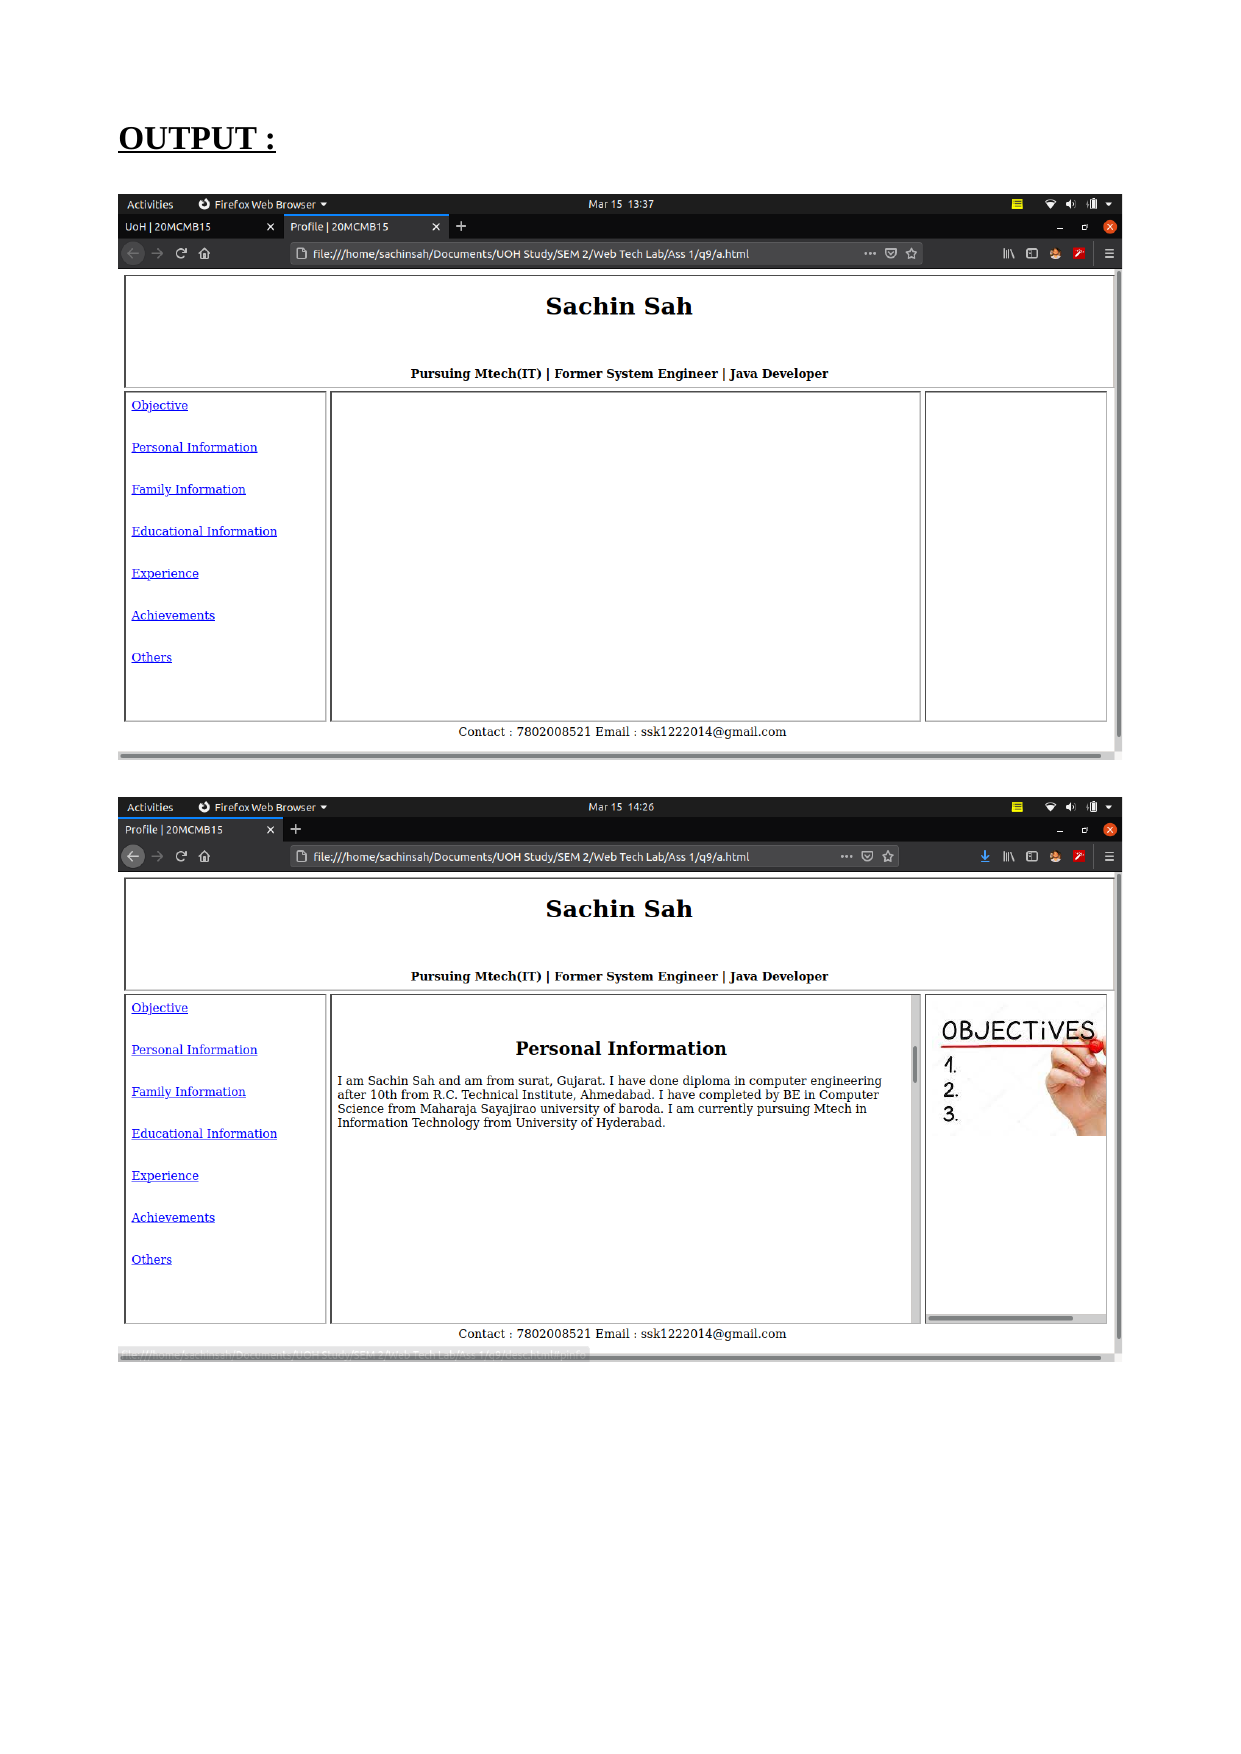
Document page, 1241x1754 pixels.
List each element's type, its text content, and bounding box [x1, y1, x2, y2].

text OUTPUT : [118, 118, 1122, 156]
picture [118, 797, 1123, 1362]
picture [118, 194, 1123, 760]
